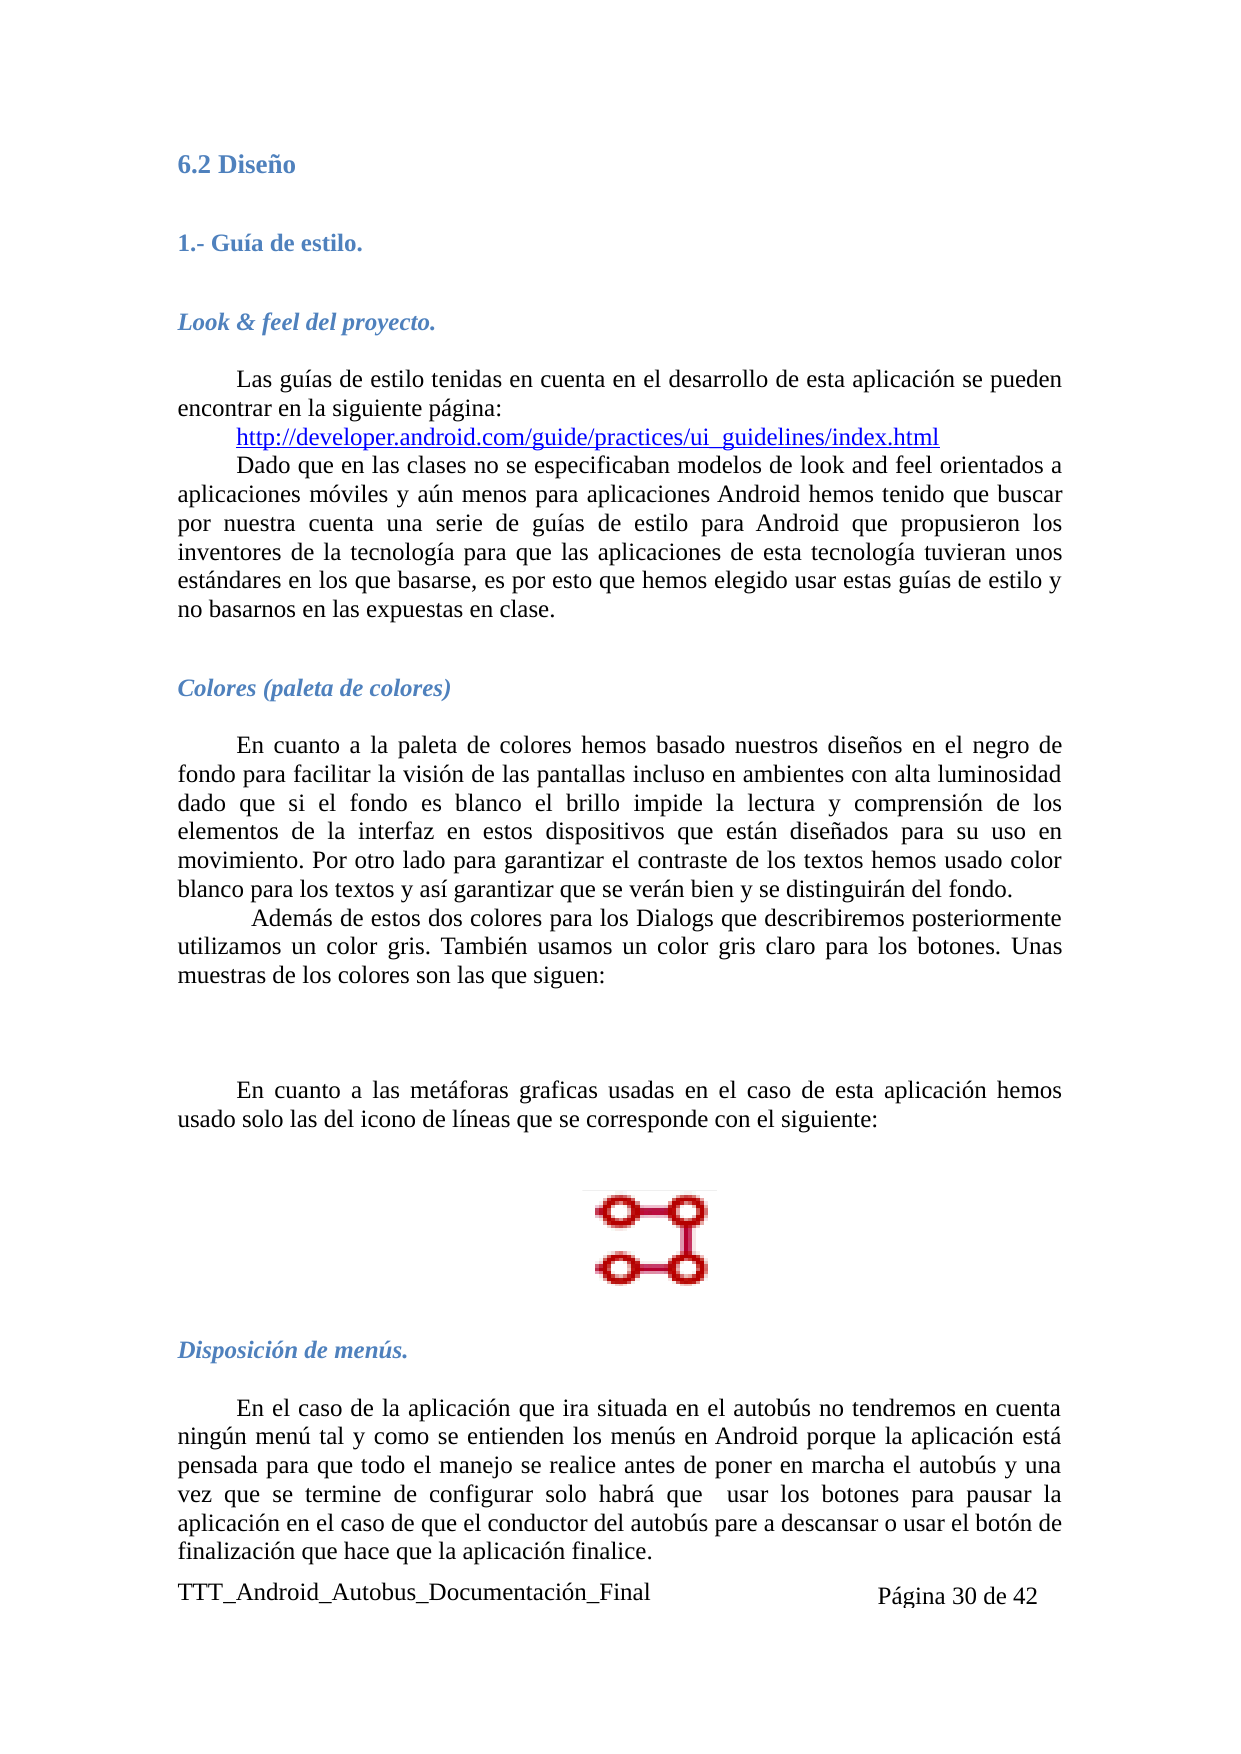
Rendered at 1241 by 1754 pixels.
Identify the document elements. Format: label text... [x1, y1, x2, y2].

text http://developer.android.com/guide/practices/ui_guidelines/index.html [177, 422, 1063, 451]
subtitle Colores (paleta de colores) [177, 673, 1063, 701]
text En cuanto a las metáforas graficas usadas en el caso de esta aplicación hemos usado solo las del icono de líneas que se corresponde con el siguiente: [177, 1075, 1063, 1133]
text Además de estos dos colores para los Dialogs que describiremos posteriormente utilizamos un color gris. También usamos un color gris claro para los botones. Unas muestras de los colores son las que siguen: [177, 903, 1063, 989]
text Las guías de estilo tenidas en cuenta en el desarrollo de esta aplicación se pueden encontrar en la siguiente página: [177, 364, 1063, 422]
text En el caso de la aplicación que ira situada en el autobús no tendremos en cuenta ningún menú tal y como se entienden los menús en Android porque la aplicación está pensada para que todo el manejo se realice antes de poner en marcha el autobús y una vez que se termine de configurar solo habrá que usar los botones para pausar la aplicación en el caso de que el conductor del autobús pare a descansar o usar el botón de finalización que hace que la aplicación finalice. [177, 1393, 1063, 1565]
subtitle 6.2 Diseño [177, 148, 1063, 179]
subtitle 1.- Guía de estilo. [177, 228, 1063, 257]
subtitle Look & feel del proyecto. [177, 307, 1063, 336]
text En cuanto a la paleta de colores hemos basado nuestros diseños en el negro de fondo para facilitar la visión de las pantallas incluso en ambientes con alta luminosidad dado que si el fondo es blanco el brillo impide la lectura y comprensión de los elementos de la interfaz en estos dispositivos que están diseñados para su uso en movimiento. Por otro lado para garantizar el contraste de los textos hemos usado color blanco para los textos y así garantizar que se verán bien y se distinguirán del fondo. [177, 730, 1063, 903]
subtitle Disposición de menús. [177, 1335, 1063, 1364]
picture [611, 1190, 696, 1263]
text Dado que en las clases no se especificaban modelos de look and feel orientados a aplicaciones móviles y aún menos para aplicaciones Android hemos tenido que buscar por nuestra cuenta una serie de guías de estilo para Android que propusieron los inventores de la tecnología para que las aplicaciones de esta tecnología tuvieran unos estándares en los que basarse, es por esto que hemos elegido usar estas guías de estilo y no basarnos en las expuestas en clase. [177, 451, 1063, 623]
